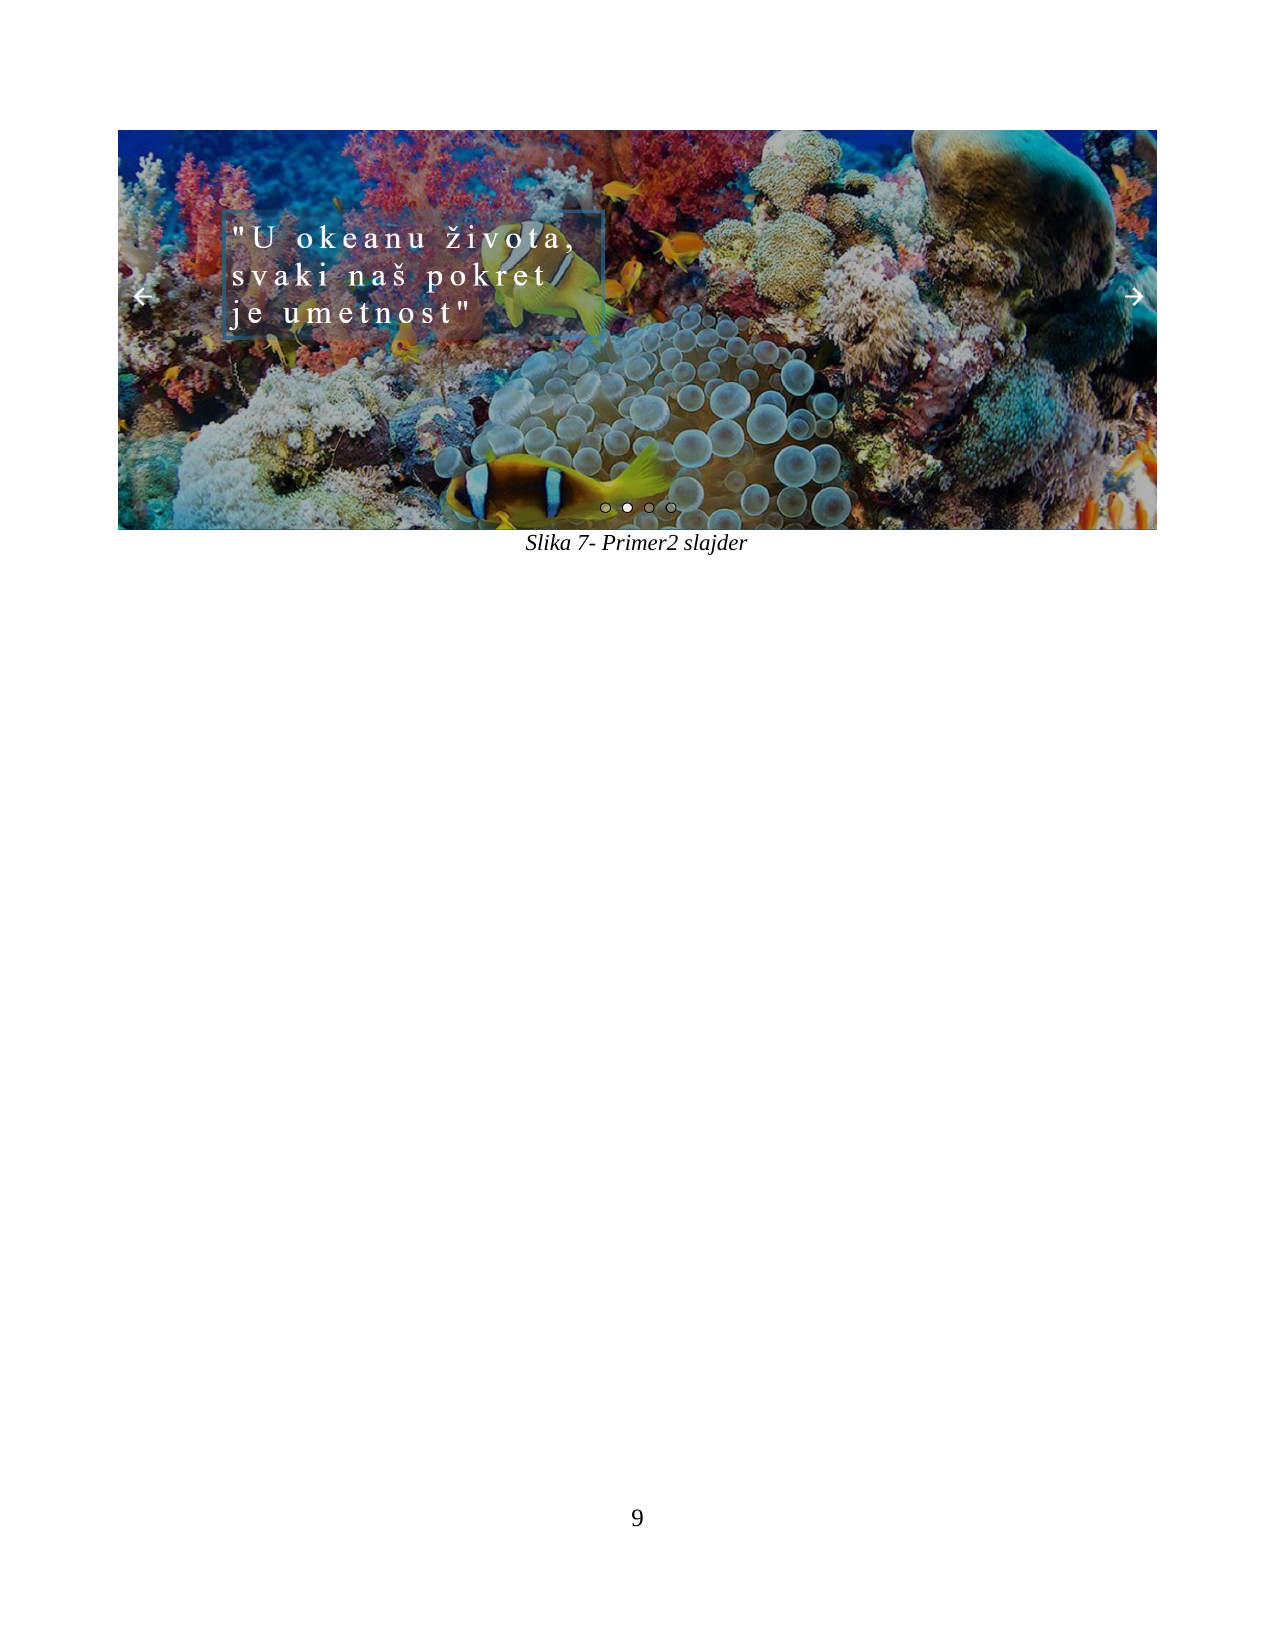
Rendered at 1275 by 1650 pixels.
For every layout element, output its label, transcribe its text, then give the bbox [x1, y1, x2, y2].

picture [118, 130, 1157, 530]
text Slika 7- Primer2 slajder [118, 530, 1157, 556]
